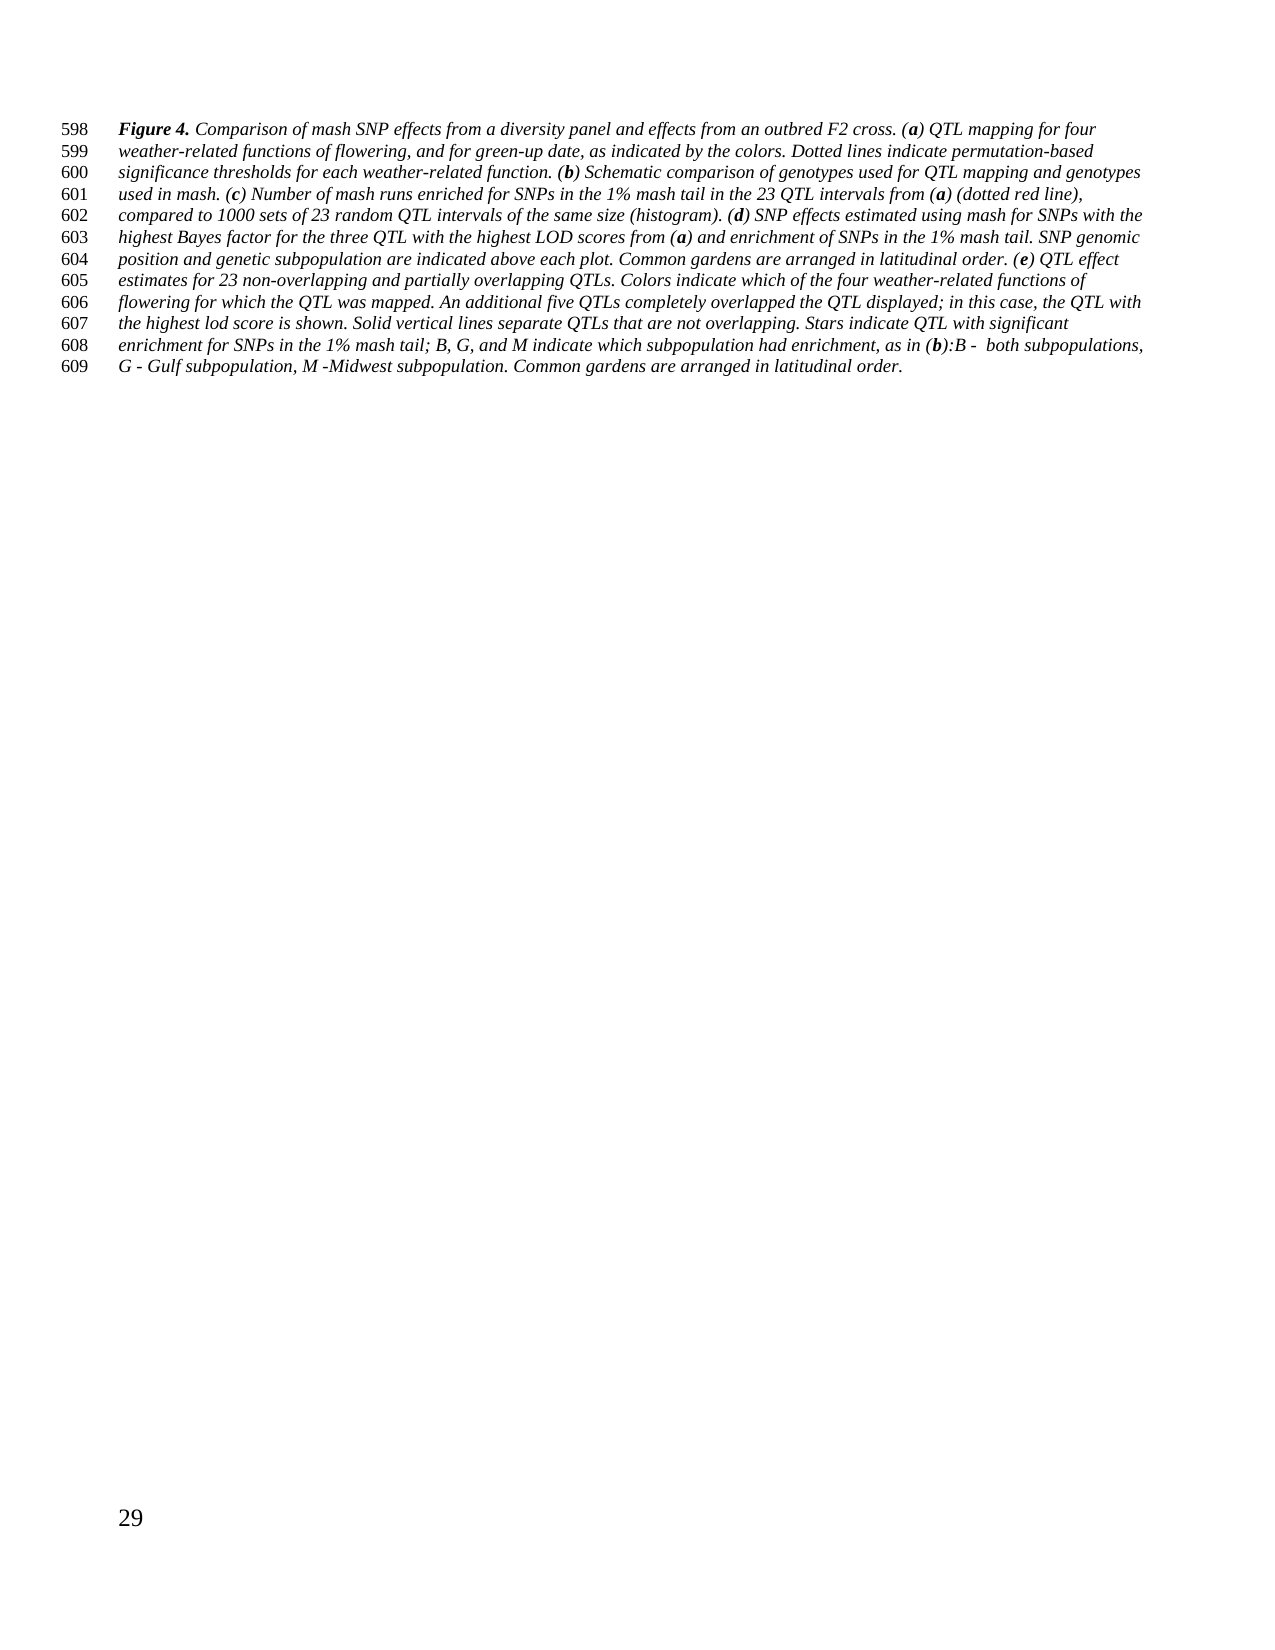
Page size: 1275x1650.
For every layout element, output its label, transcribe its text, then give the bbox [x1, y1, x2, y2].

text Figure 4. Comparison of mash SNP effects from a diversity panel and effects from an outbred F2 cross. (a) QTL mapping for four weather-related functions of flowering, and for green-up date, as indicated by the colors. Dotted lines indicate permutation-based significance thresholds for each weather-related function. (b) Schematic comparison of genotypes used for QTL mapping and genotypes used in mash. (c) Number of mash runs enriched for SNPs in the 1% mash tail in the 23 QTL intervals from (a) (dotted red line), compared to 1000 sets of 23 random QTL intervals of the same size (histogram). (d) SNP effects estimated using mash for SNPs with the highest Bayes factor for the three QTL with the highest LOD scores from (a) and enrichment of SNPs in the 1% mash tail. SNP genomic position and genetic subpopulation are indicated above each plot. Common gardens are arranged in latitudinal order. (e) QTL effect estimates for 23 non-overlapping and partially overlapping QTLs. Colors indicate which of the four weather-related functions of flowering for which the QTL was mapped. An additional five QTLs completely overlapped the QTL displayed; in this case, the QTL with the highest lod score is shown. Solid vertical lines separate QTLs that are not overlapping. Stars indicate QTL with significant enrichment for SNPs in the 1% mash tail; B, G, and M indicate which subpopulation had enrichment, as in (b):B - both subpopulations, G - Gulf subpopulation, M -Midwest subpopulation. Common gardens are arranged in latitudinal order. [118, 118, 1157, 377]
